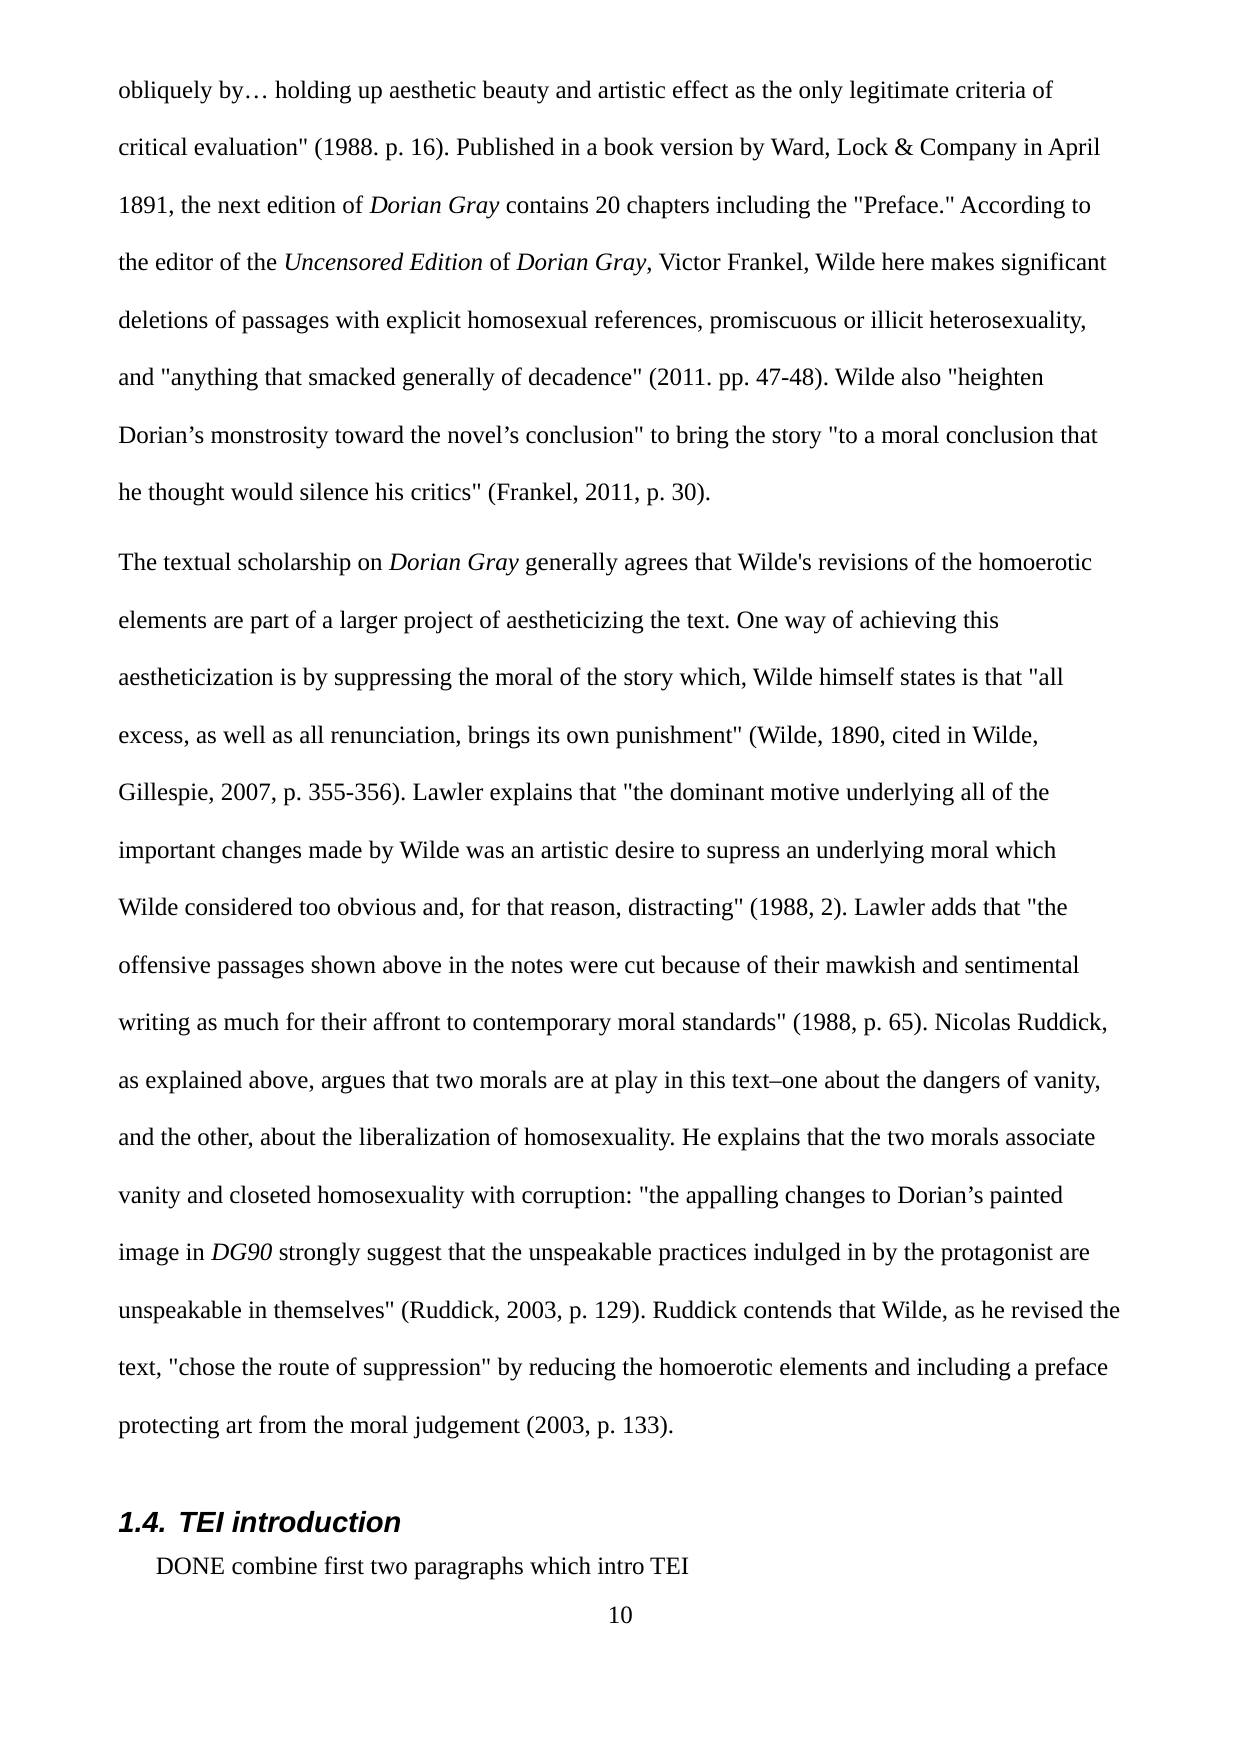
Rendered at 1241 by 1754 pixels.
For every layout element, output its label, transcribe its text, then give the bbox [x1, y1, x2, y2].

subtitle TEI introduction [118, 1505, 1122, 1538]
text obliquely by… holding up aesthetic beauty and artistic effect as the only legitimate criteria of critical evaluation" (1988. p. 16). Published in a book version by Ward, Lock & Company in April 1891, the next edition of Dorian Gray contains 20 chapters including the "Preface." According to the editor of the Uncensored Edition of Dorian Gray, Victor Frankel, Wilde here makes significant deletions of passages with explicit homosexual references, promiscuous or illicit heterosexuality, and "anything that smacked generally of decadence" (2011. pp. 47-48). Wilde also "heighten Dorian’s monstrosity toward the novel’s conclusion" to bring the story "to a moral conclusion that he thought would silence his critics" (Frankel, 2011, p. 30). [118, 75, 1122, 506]
text DONE combine first two paragraphs which intro TEI [156, 1551, 1122, 1580]
text The textual scholarship on Dorian Gray generally agrees that Wilde's revisions of the homoerotic elements are part of a larger project of aestheticizing the text. One way of achieving this aestheticization is by suppressing the moral of the story which, Wilde himself states is that "all excess, as well as all renunciation, brings its own punishment" (Wilde, 1890, cited in Wilde, Gillespie, 2007, p. 355-356). Lawler explains that "the dominant motive underlying all of the important changes made by Wilde was an artistic desire to supress an underlying moral which Wilde considered too obvious and, for that reason, distracting" (1988, 2). Lawler adds that "the offensive passages shown above in the notes were cut because of their mawkish and sentimental writing as much for their affront to contemporary moral standards" (1988, p. 65). Nicolas Ruddick, as explained above, argues that two morals are at play in this text–one about the dangers of vanity, and the other, about the liberalization of homosexuality. He explains that the two morals associate vanity and closeted homosexuality with corruption: "the appalling changes to Dorian’s painted image in DG90 strongly suggest that the unspeakable practices indulged in by the protagonist are unspeakable in themselves" (Ruddick, 2003, p. 129). Ruddick contends that Wilde, as he revised the text, "chose the route of suppression" by reducing the homoerotic elements and including a preface protecting art from the moral judgement (2003, p. 133). [118, 547, 1122, 1439]
